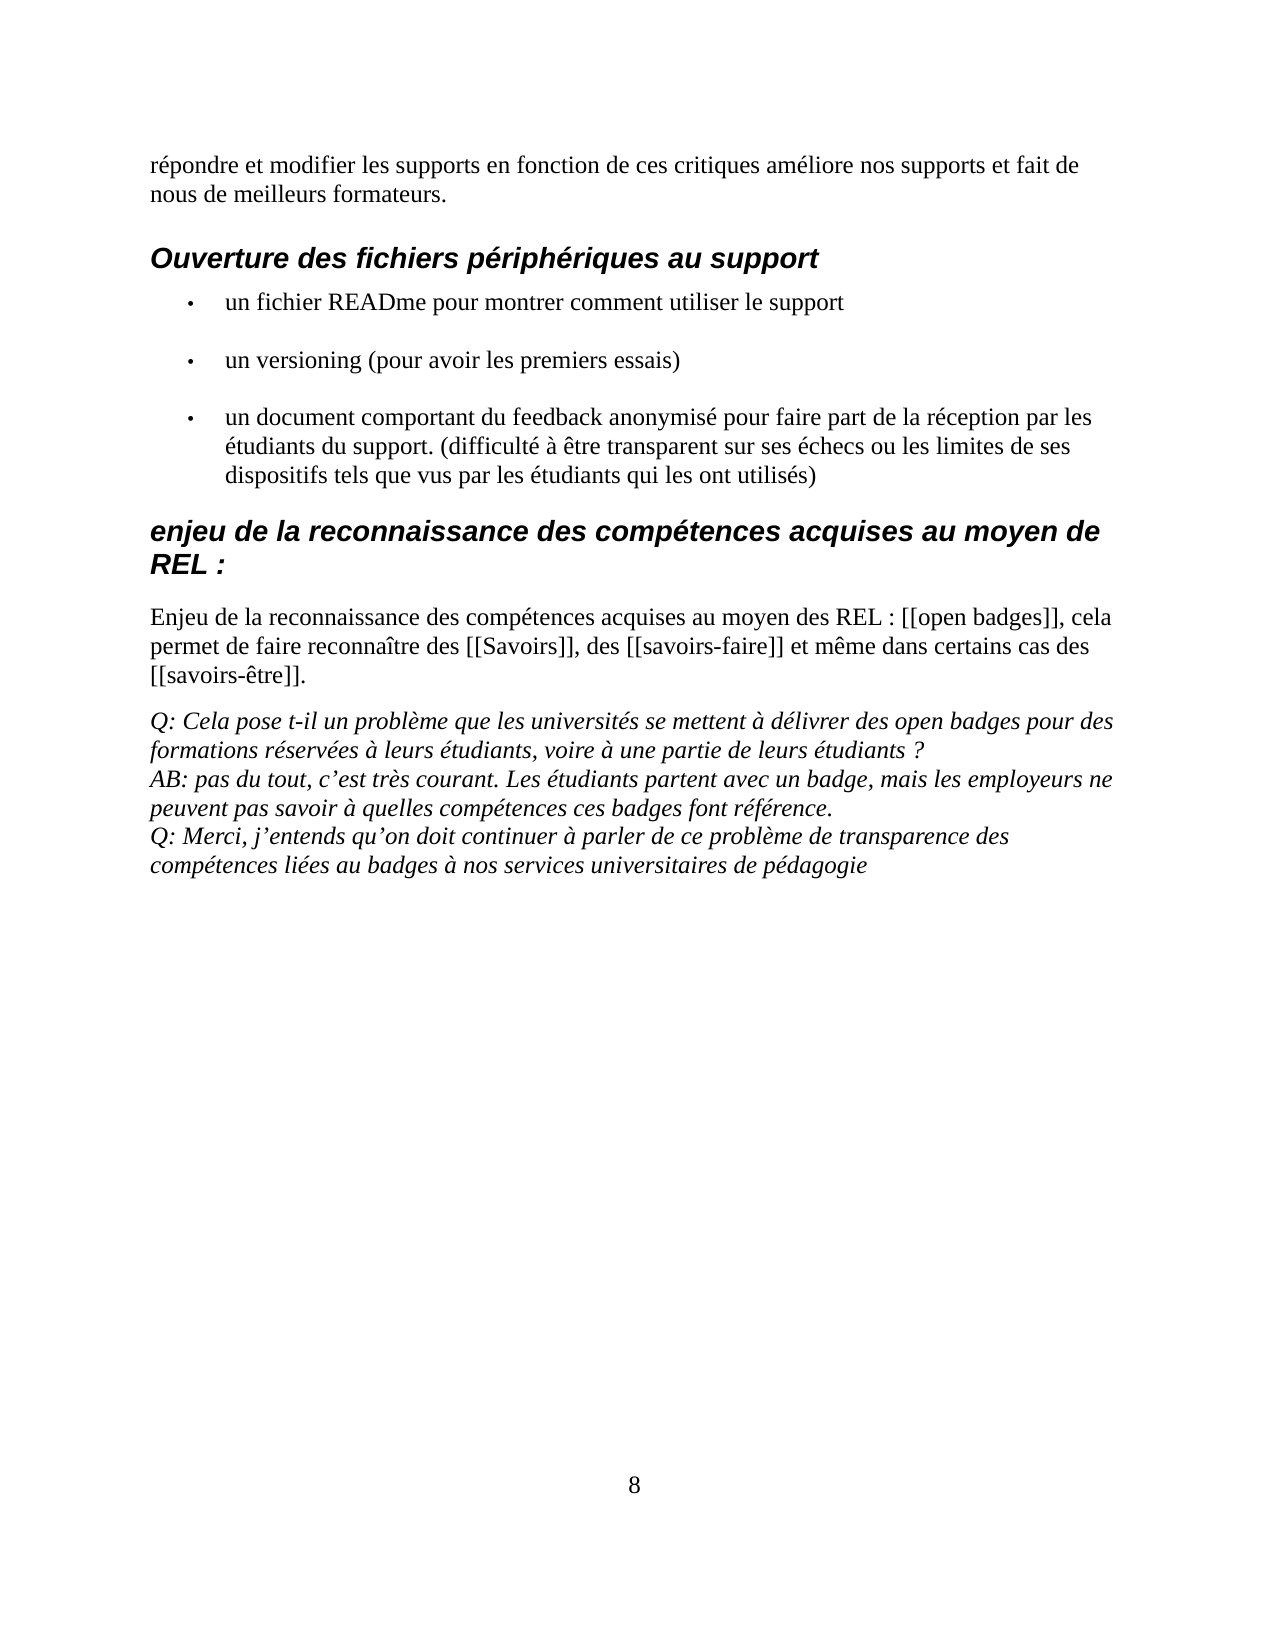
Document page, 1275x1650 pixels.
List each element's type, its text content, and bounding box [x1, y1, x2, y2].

text répondre et modifier les supports en fonction de ces critiques améliore nos supports et fait de nous de meilleurs formateurs. [150, 150, 1125, 207]
list un versioning (pour avoir les premiers essais) [187, 345, 1125, 402]
text Enjeu de la reconnaissance des compétences acquises au moyen des REL : [[open badges]], cela permet de faire reconnaître des [[Savoirs]], des [[savoirs-faire]] et même dans certains cas des [[savoirs-être]]. [150, 602, 1125, 688]
text Q: Cela pose t-il un problème que les universités se mettent à délivrer des open badges pour des formations réservées à leurs étudiants, voire à une partie de leurs étudiants ? AB: pas du tout, c’est très courant. Les étudiants partent avec un badge, mais les employeurs ne peuvent pas savoir à quelles compétences ces badges font référence. Q: Merci, j’entends qu’on doit continuer à parler de ce problème de transparence des compétences liées au badges à nos services universitaires de pédagogie [150, 706, 1125, 879]
list un fichier READme pour montrer comment utiliser le support [187, 287, 1125, 345]
subtitle enjeu de la reconnaissance des compétences acquises au moyen de REL : [150, 514, 1125, 581]
subtitle Ouverture des fichiers périphériques au support [150, 241, 1125, 275]
list un document comportant du feedback anonymisé pour faire part de la réception par les étudiants du support. (difficulté à être transparent sur ses échecs ou les limites de ses dispositifs tels que vus par les étudiants qui les ont utilisés) [187, 402, 1125, 489]
